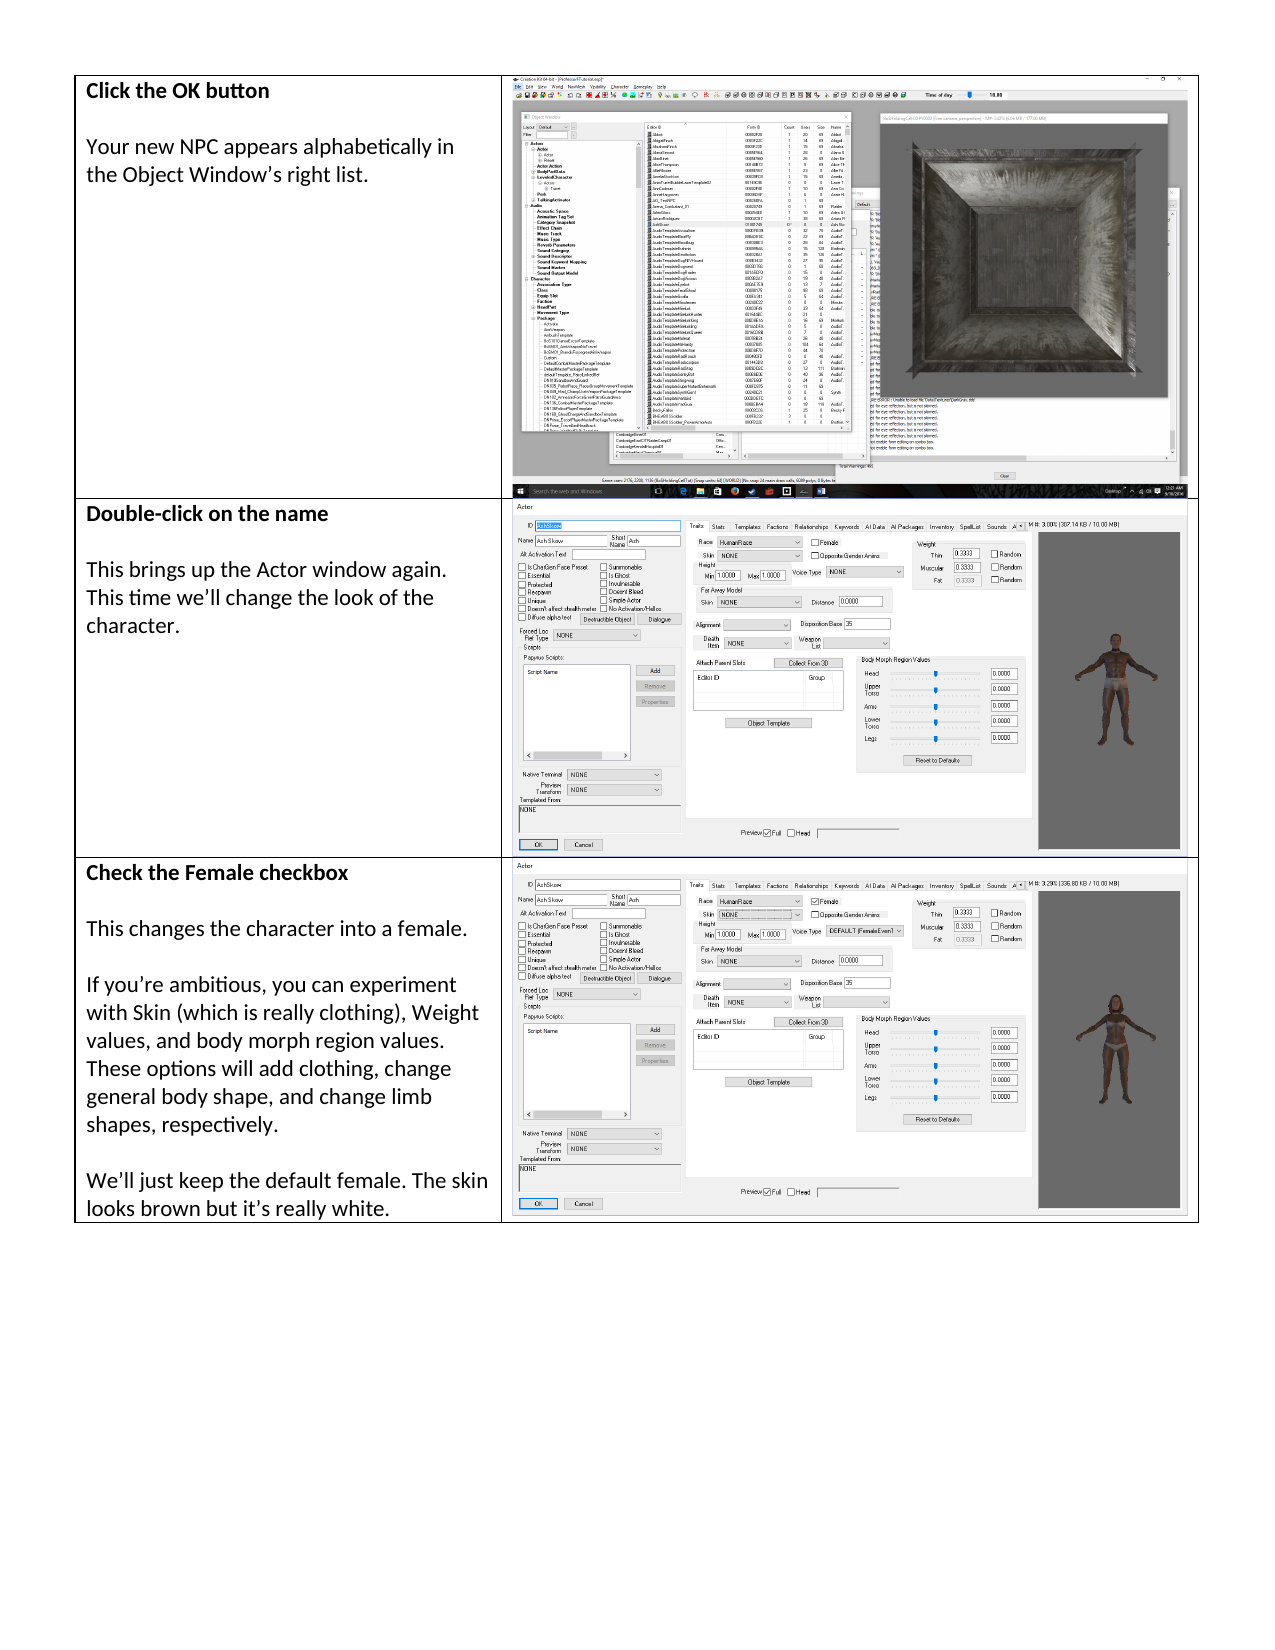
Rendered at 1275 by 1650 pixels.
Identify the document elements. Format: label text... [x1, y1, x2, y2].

table_cell [1188, 499, 1198, 857]
table_cell [502, 499, 512, 857]
table_cell [1188, 76, 1198, 498]
table_cell Click the OK button Your new NPC appears alphabetically in the Object Window’s right list. [76, 76, 501, 498]
table_cell [502, 858, 1198, 1222]
table_cell [502, 76, 512, 498]
table_cell Check the Female checkbox This changes the character into a female. If you’re ambitious, you can experiment with Skin (which is really clothing), Weight values, and body morph region values. These options will add clothing, change general body shape, and change limb shapes, respectively. We’ll just keep the default female. The skin looks brown but it’s really white. [76, 858, 501, 1222]
table_cell Double-click on the name This brings up the Actor window again. This time we’ll change the look of the character. [76, 499, 501, 857]
